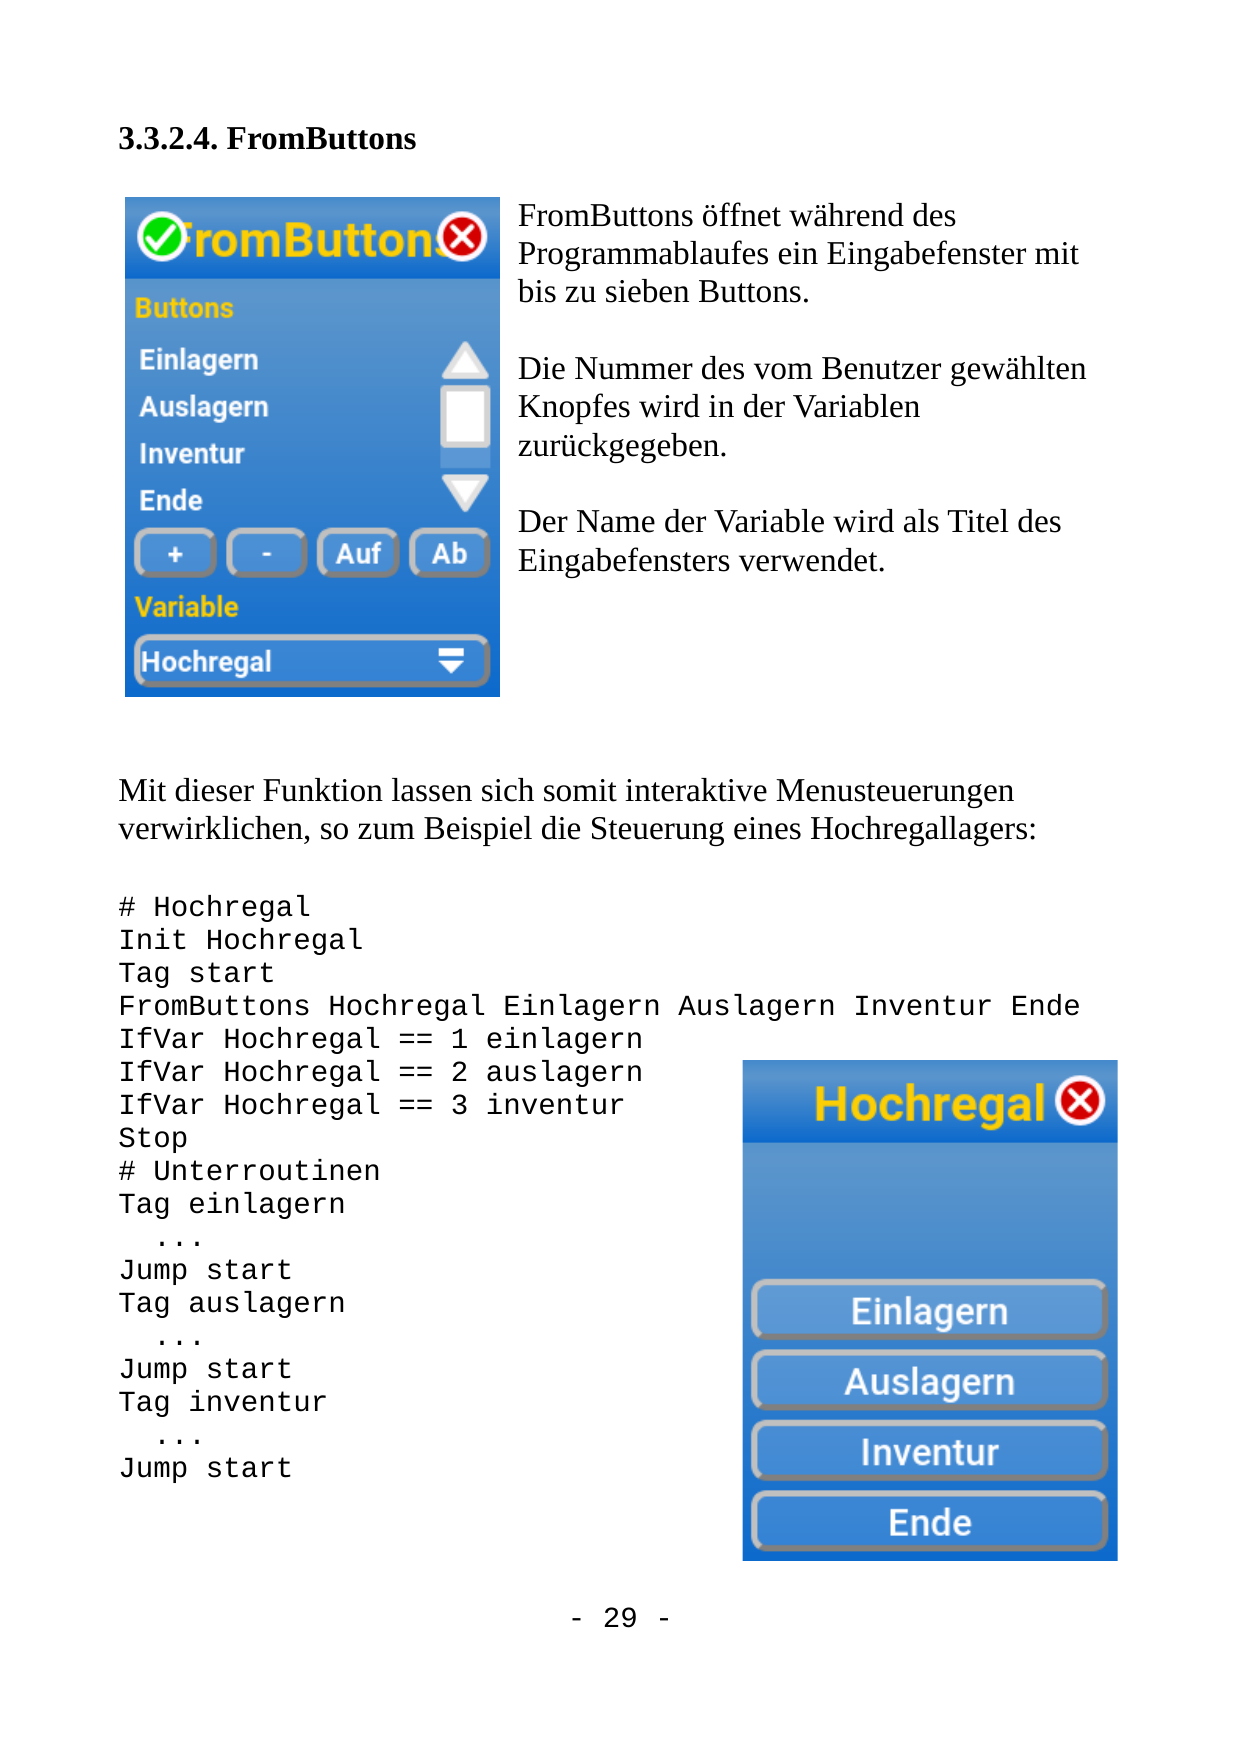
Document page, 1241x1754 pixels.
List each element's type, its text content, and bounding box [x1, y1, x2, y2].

picture [742, 1060, 1118, 1561]
text Der Name der Variable wird als Titel des Eingabefensters verwendet. [500, 501, 1122, 578]
text # Hochregal Init Hochregal Tag start FromButtons Hochregal Einlagern Auslagern Inventur Ende IfVar Hochregal == 1 einlagern IfVar Hochregal == 2 auslagern IfVar Hochregal == 3 inventur Stop # Unterroutinen Tag einlagern ... Jump start Tag auslagern ... Jump start Tag inventur ... Jump start [118, 892, 1122, 1532]
text FromButtons öffnet während des Programmablaufes ein Eingabefenster mit bis zu sieben Buttons. [118, 195, 1122, 310]
text Mit dieser Funktion lassen sich somit interaktive Menusteuerungen verwirklichen, so zum Beispiel die Steuerung eines Hochregallagers: [118, 770, 1122, 846]
text Die Nummer des vom Benutzer gewählten Knopfes wird in der Variablen zurückgegeben. [500, 348, 1122, 463]
text 3.3.2.4. FromButtons [118, 118, 1122, 156]
picture [125, 197, 500, 697]
